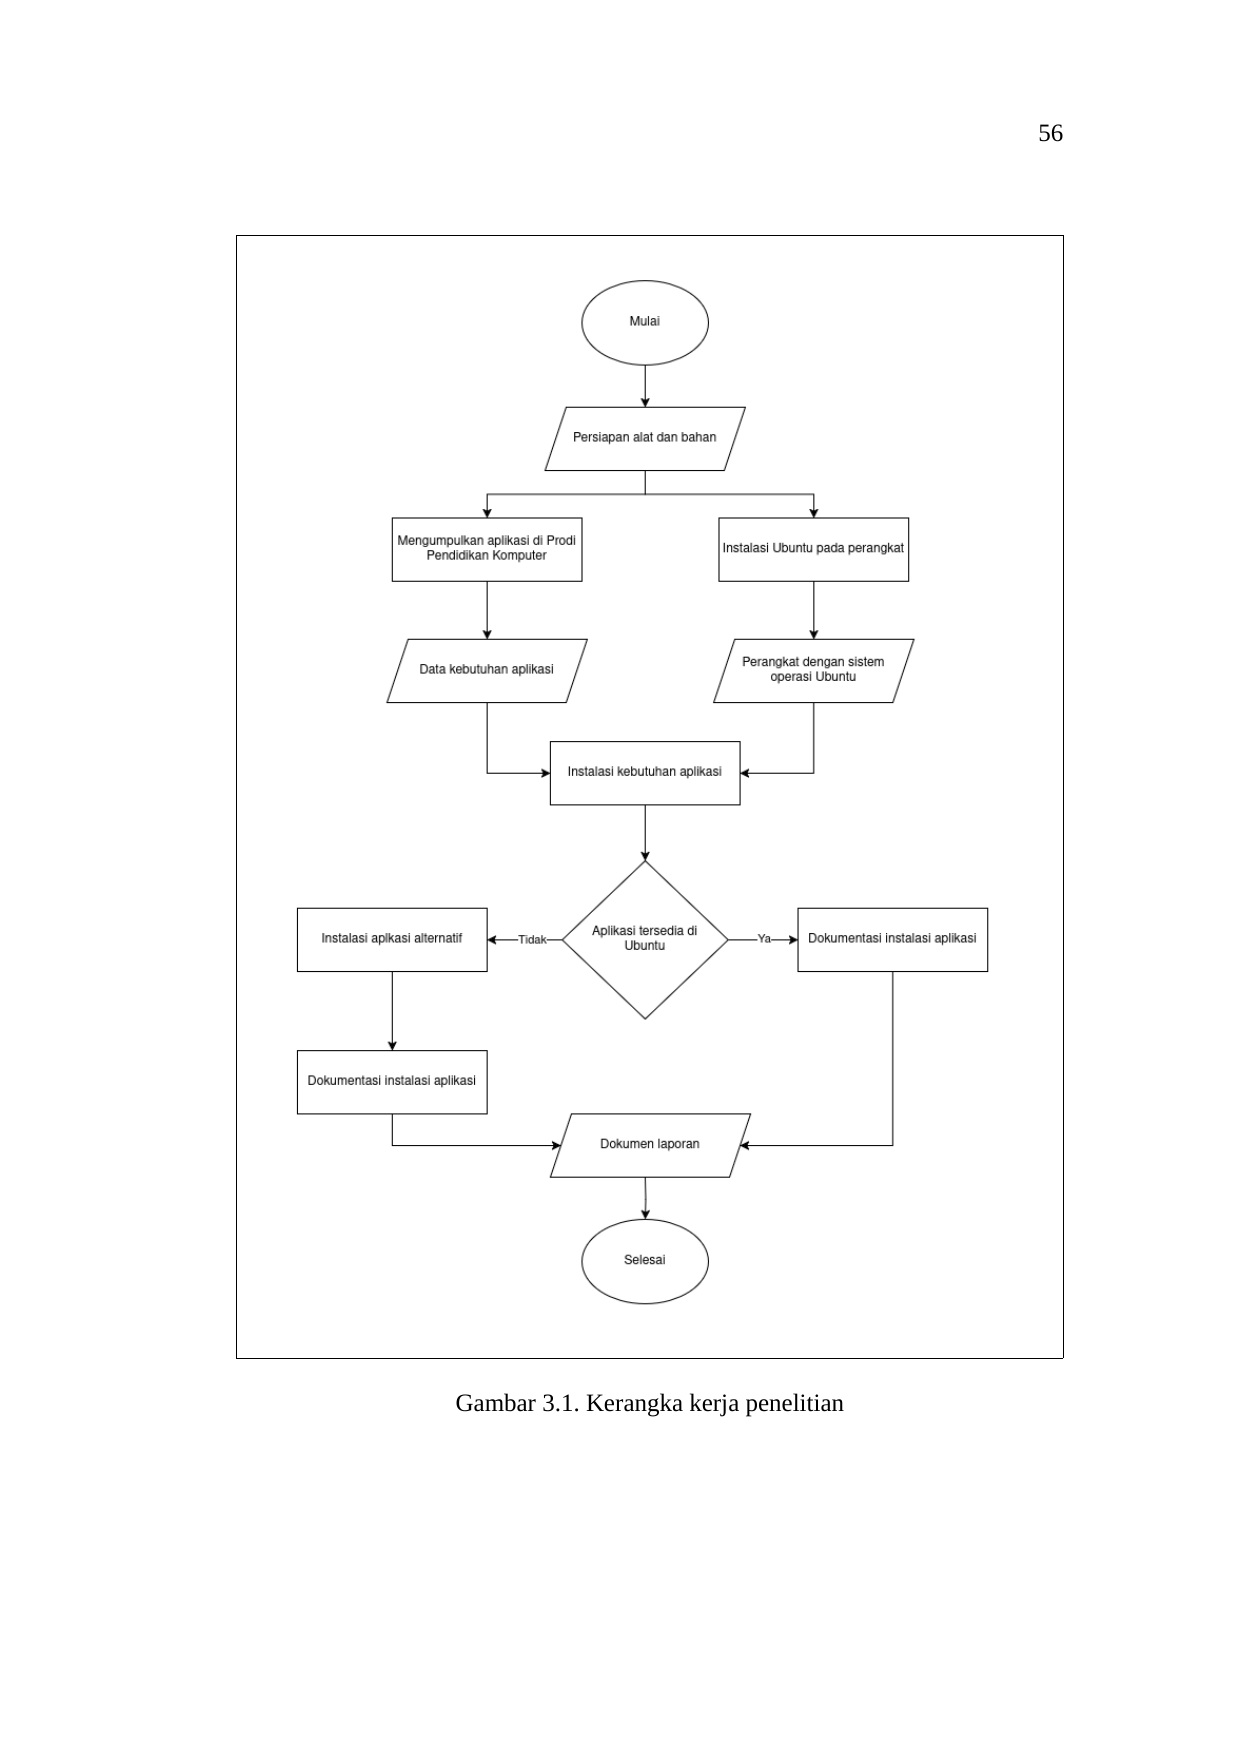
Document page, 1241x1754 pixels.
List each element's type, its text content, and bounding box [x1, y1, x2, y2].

picture [239, 238, 1060, 1356]
text [237, 236, 1063, 1358]
text Gambar 3.1. Kerangka kerja penelitian [236, 1359, 1063, 1416]
